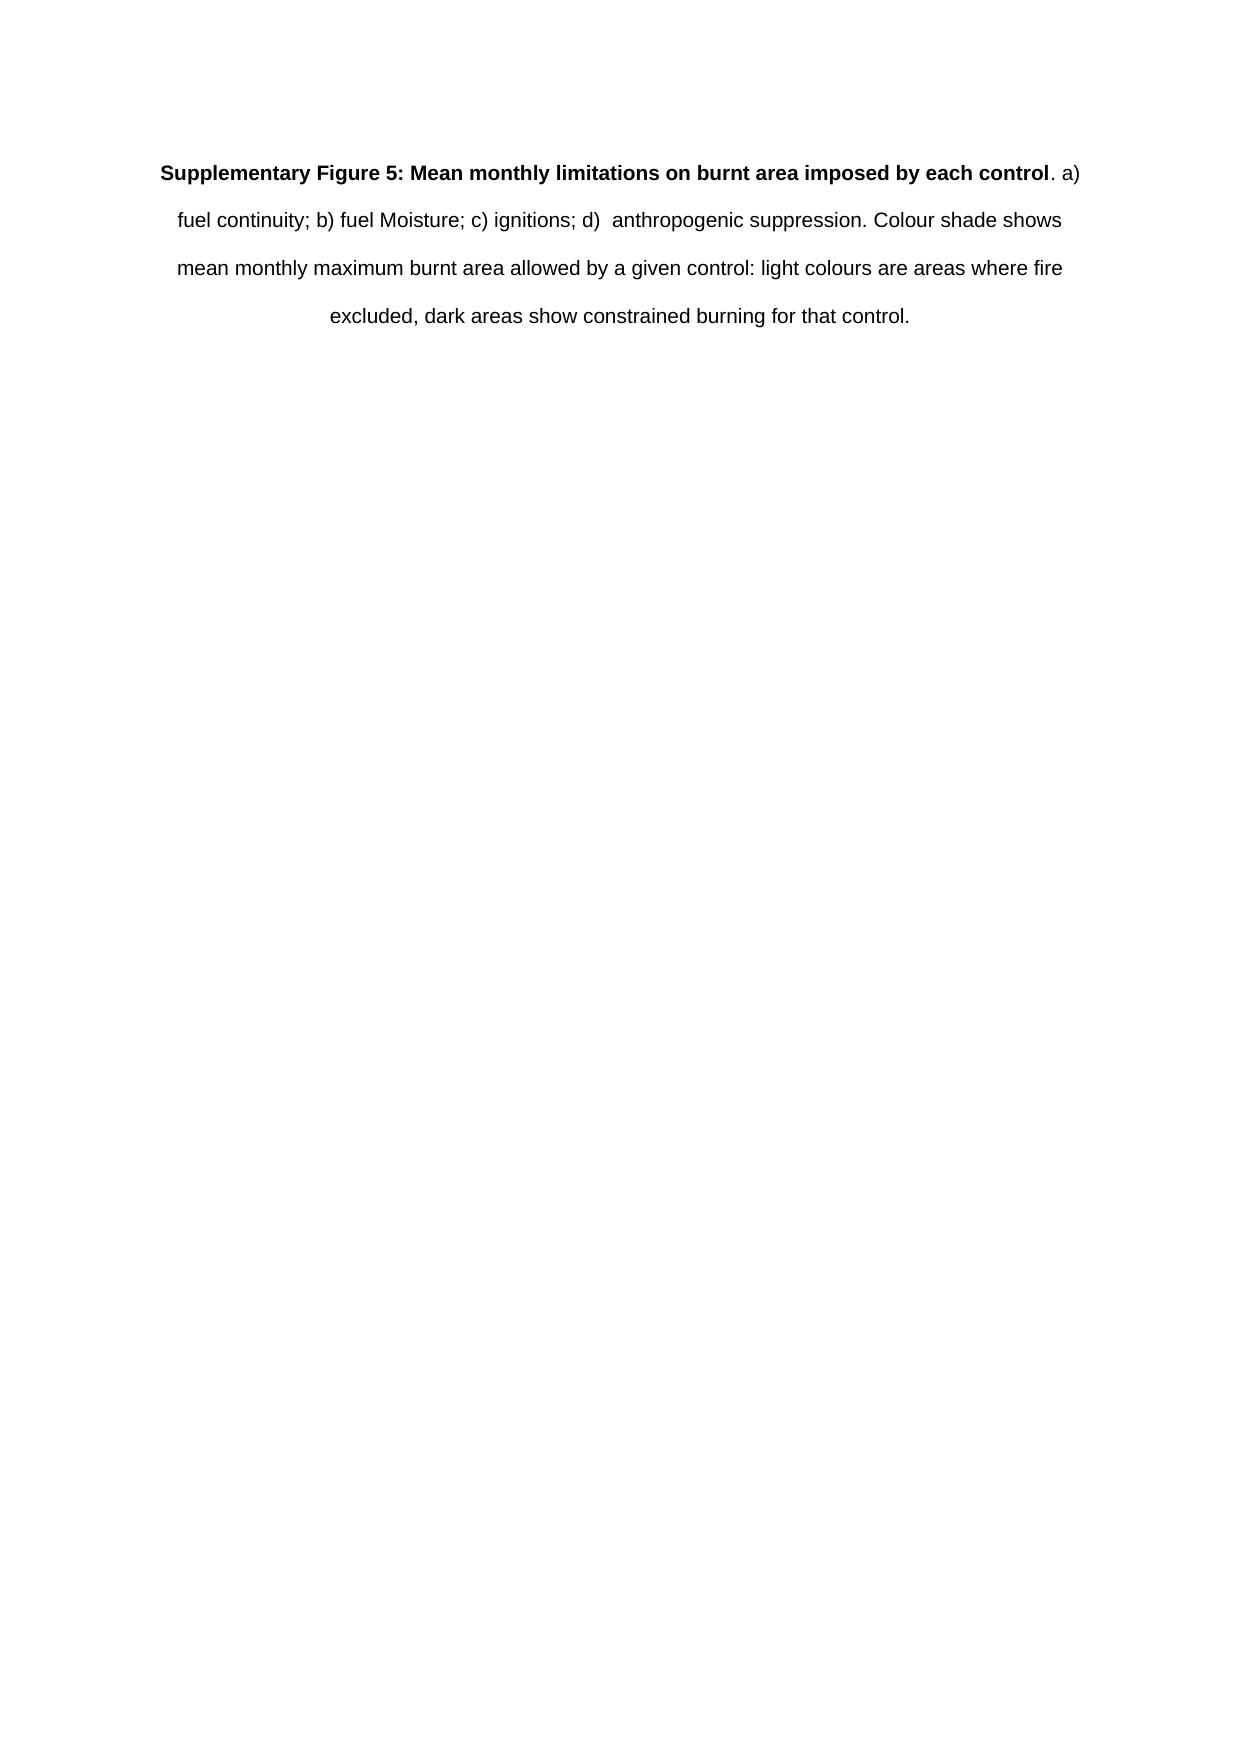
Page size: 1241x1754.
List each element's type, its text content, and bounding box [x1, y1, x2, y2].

text Supplementary Figure 5: Mean monthly limitations on burnt area imposed by each control. a) fuel continuity; b) fuel Moisture; c) ignitions; d) anthropogenic suppression. Colour shade shows mean monthly maximum burnt area allowed by a given control: light colours are areas where fire excluded, dark areas show constrained burning for that control. [150, 160, 1090, 328]
